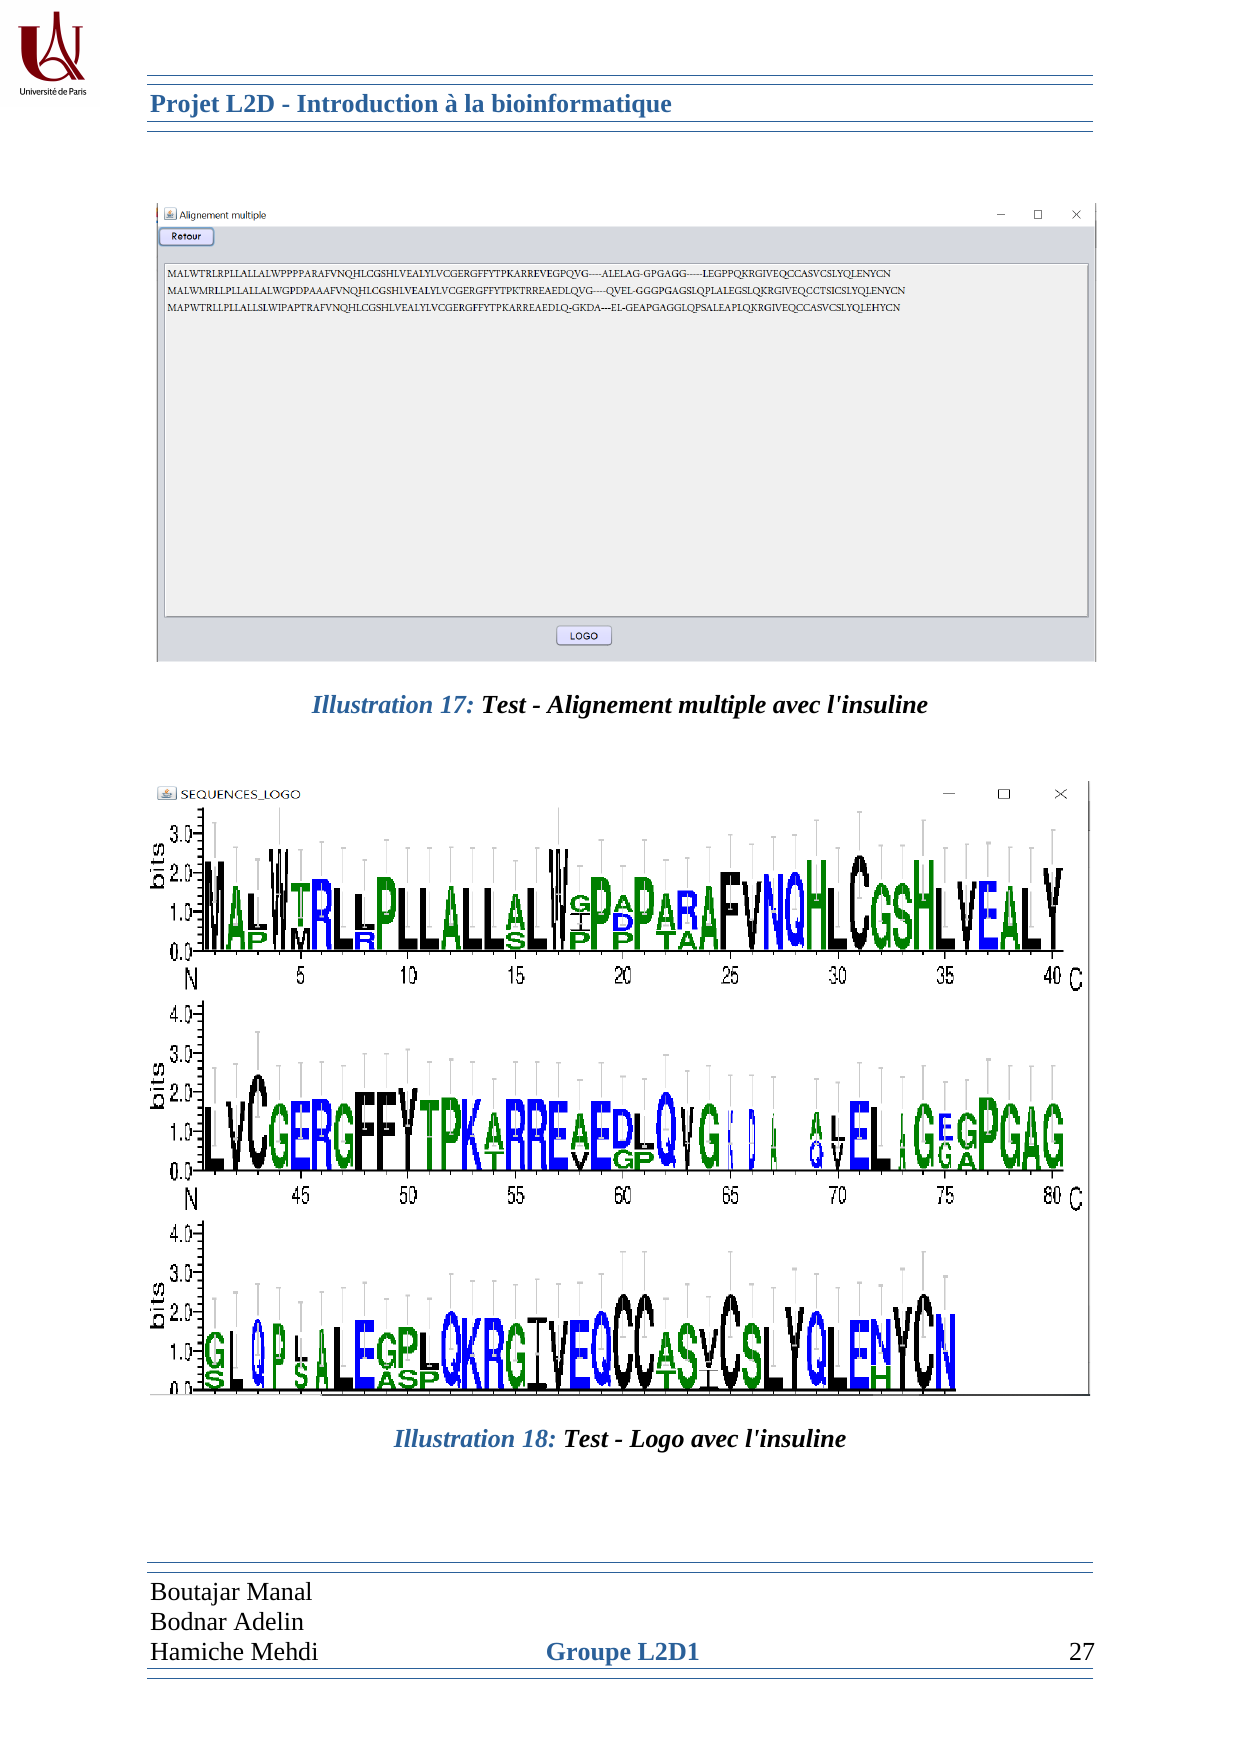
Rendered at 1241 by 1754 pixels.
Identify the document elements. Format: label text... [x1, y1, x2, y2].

picture [156, 203, 1097, 662]
picture [150, 781, 1091, 1396]
text Illustration 17: Test - Alignement multiple avec l'insuline [150, 210, 1090, 719]
text Illustration 18: Test - Logo avec l'insuline [150, 1396, 1090, 1453]
picture [0, 0, 101, 107]
